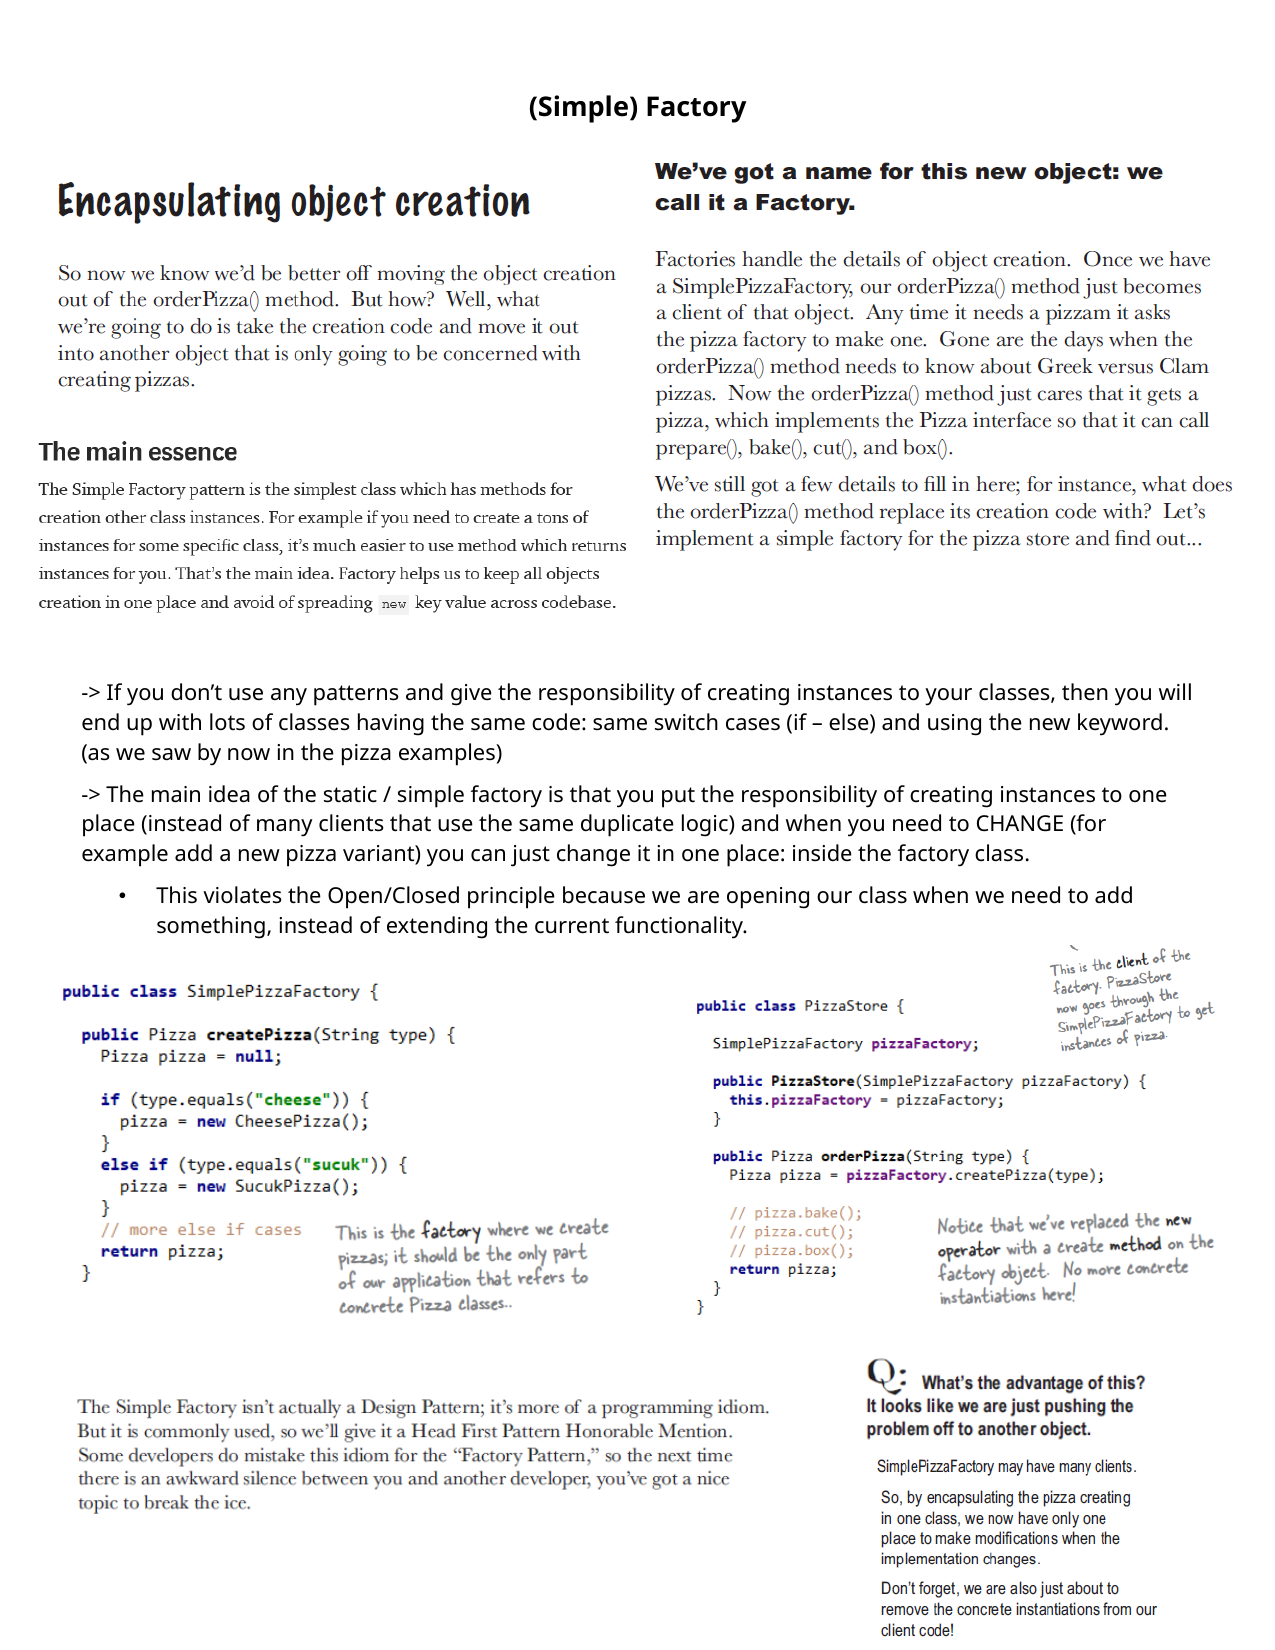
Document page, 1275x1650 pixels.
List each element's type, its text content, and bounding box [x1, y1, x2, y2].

picture [72, 1391, 772, 1518]
picture [54, 174, 618, 396]
picture [878, 1487, 1160, 1639]
list This violates the Open/Closed principle because we are opening our class when we need to add something, instead of extending the current functionality. [118, 880, 1194, 939]
picture [875, 1458, 1138, 1479]
text -> If you don’t use any patterns and give the responsibility of creating instances to your classes, then you will end up with lots of classes having the same code: same switch cases (if – else) and using the new keyword. (as we saw by now in the pizza examples) [81, 677, 1194, 767]
text (Simple) Factory [81, 87, 1194, 124]
picture [694, 945, 1219, 1323]
text -> The main idea of the static / simple factory is that you put the responsibility of creating instances to one place (instead of many clients that use the same duplicate logic) and when you need to CHANGE (for example add a new pizza variant) you can just change it in one place: inside the factory class. [81, 779, 1194, 868]
picture [31, 432, 633, 618]
picture [61, 979, 615, 1320]
picture [859, 1354, 1150, 1445]
picture [650, 156, 1234, 556]
